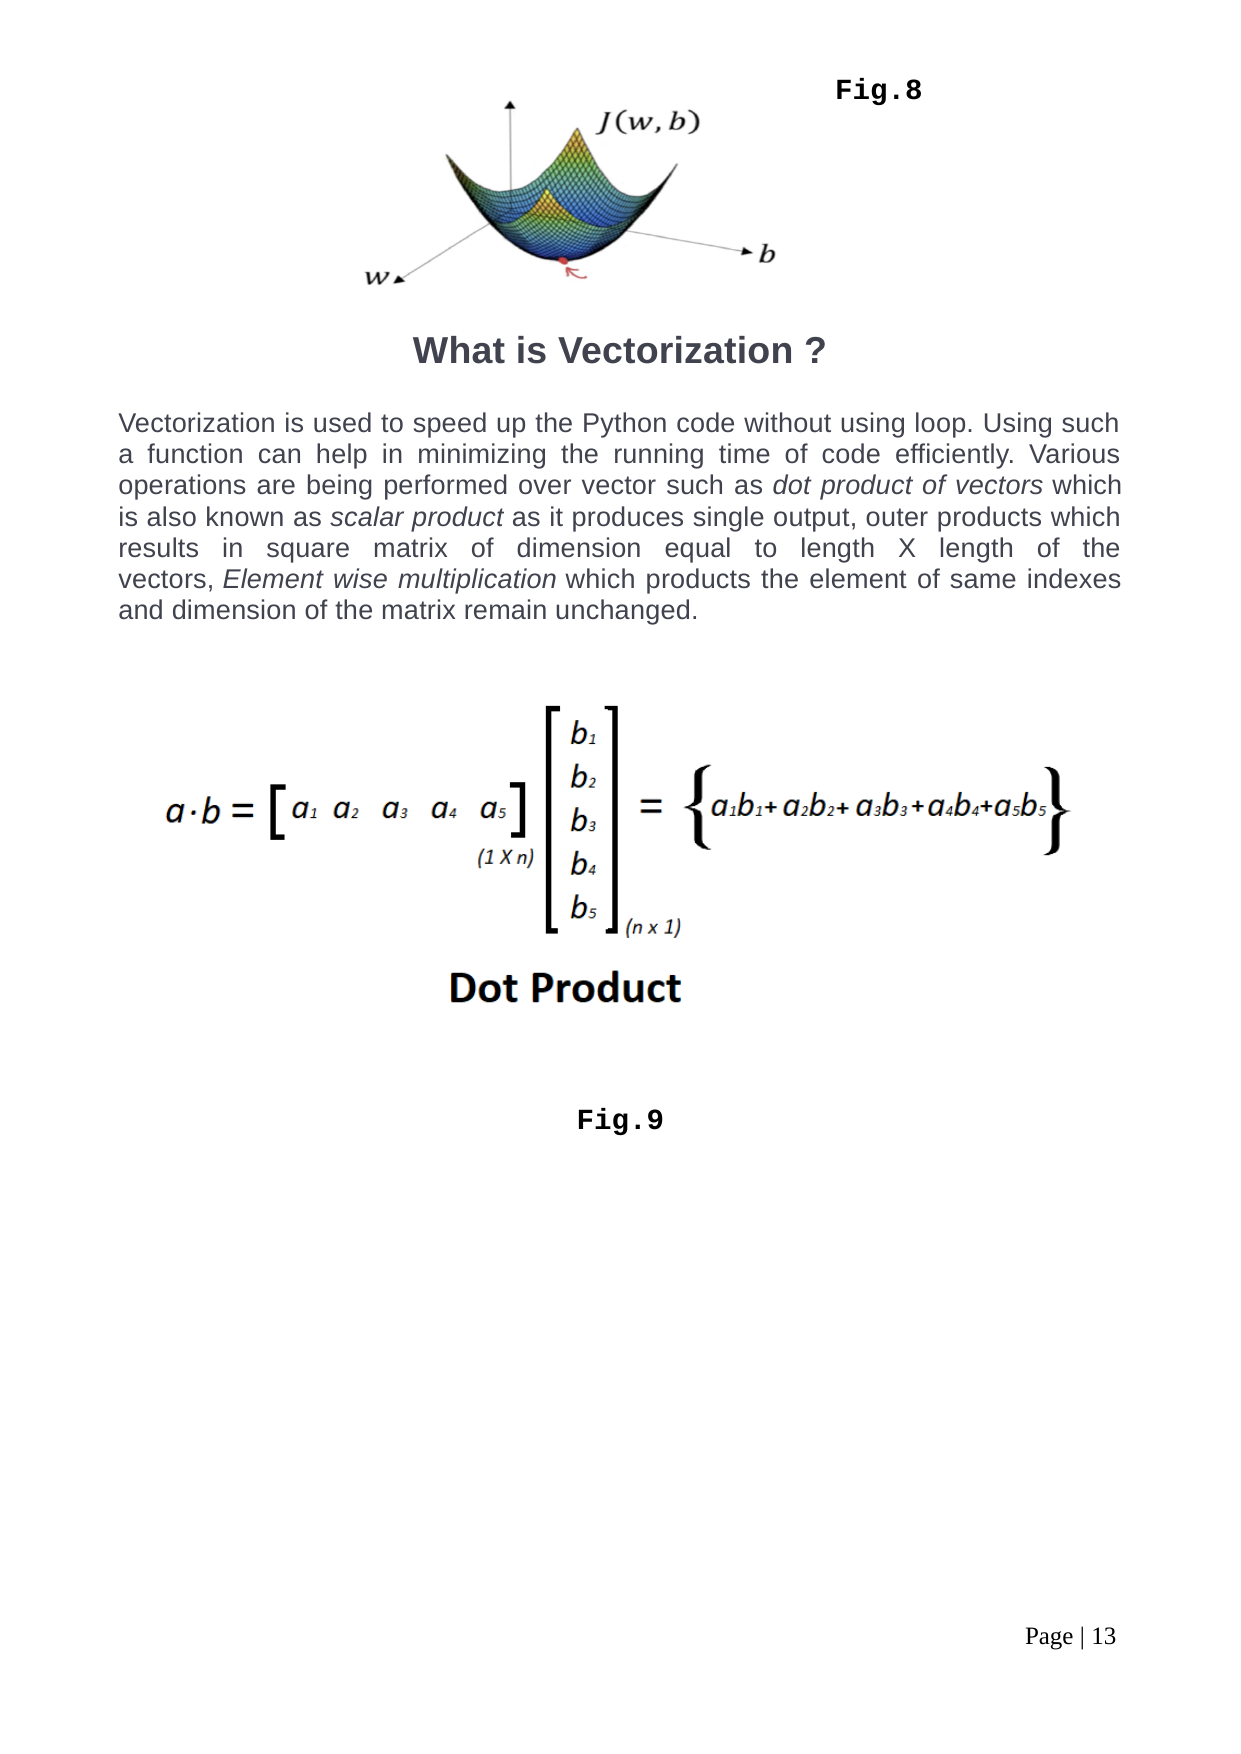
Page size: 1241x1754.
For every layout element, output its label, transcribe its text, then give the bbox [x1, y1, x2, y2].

text Fig.8 [118, 75, 1122, 285]
text Vectorization is used to speed up the Python code without using loop. Using such a function can help in minimizing the running time of code efficiently. Various operations are being performed over vector such as dot product of vectors which is also known as scalar product as it produces single output, outer products which results in square matrix of dimension equal to length X length of the vectors, Element wise multiplication which products the element of same indexes and dimension of the matrix remain unchanged. [118, 407, 1122, 626]
text Fig.9 [118, 1105, 1122, 1138]
text What is Vectorization ? [118, 328, 1122, 371]
